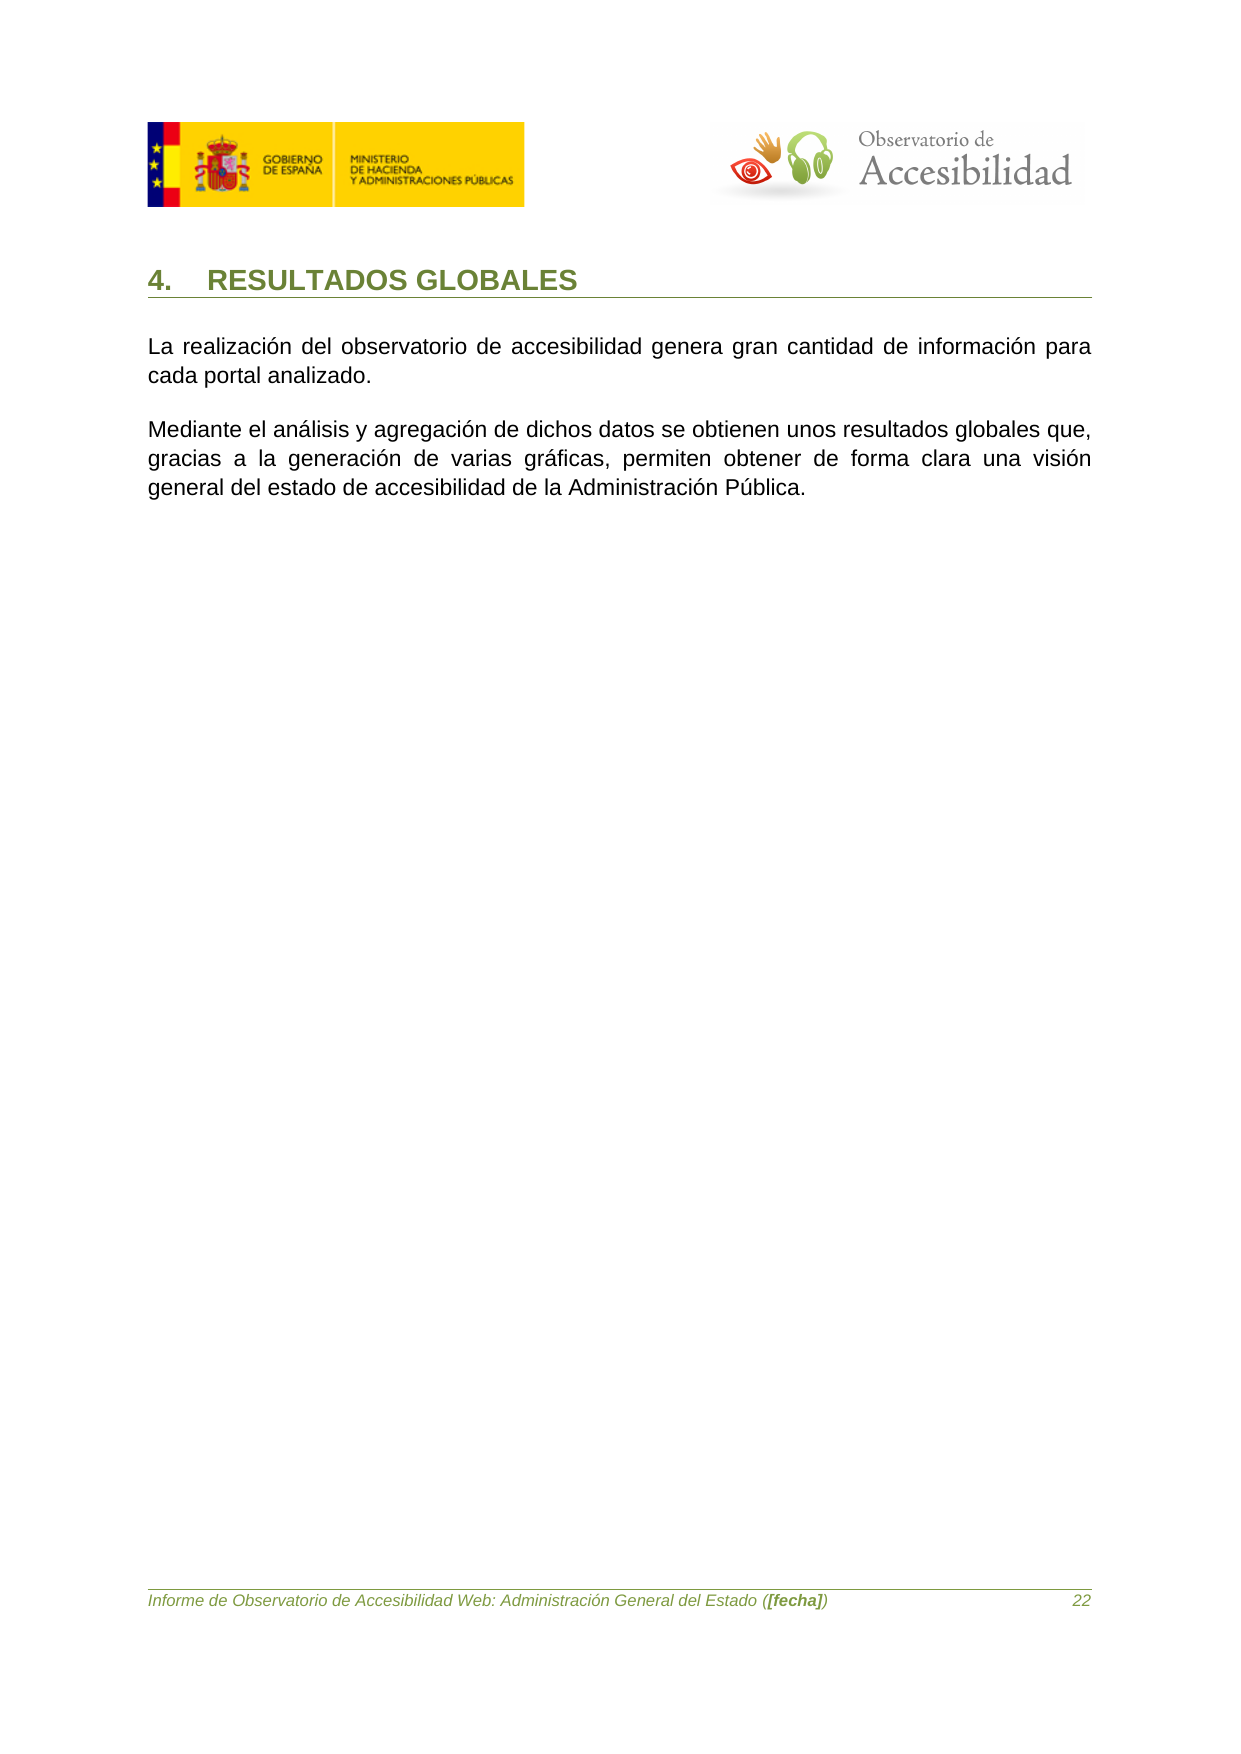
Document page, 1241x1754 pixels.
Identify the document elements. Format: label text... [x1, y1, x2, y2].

picture [710, 122, 1086, 205]
picture [147, 122, 525, 207]
subtitle Resultados Globales [148, 263, 1092, 297]
text Mediante el análisis y agregación de dichos datos se obtienen unos resultados globales que, gracias a la generación de varias gráficas, permiten obtener de forma clara una visión general del estado de accesibilidad de la Administración Pública. [148, 416, 1092, 500]
text La realización del observatorio de accesibilidad genera gran cantidad de información para cada portal analizado. [148, 333, 1092, 388]
